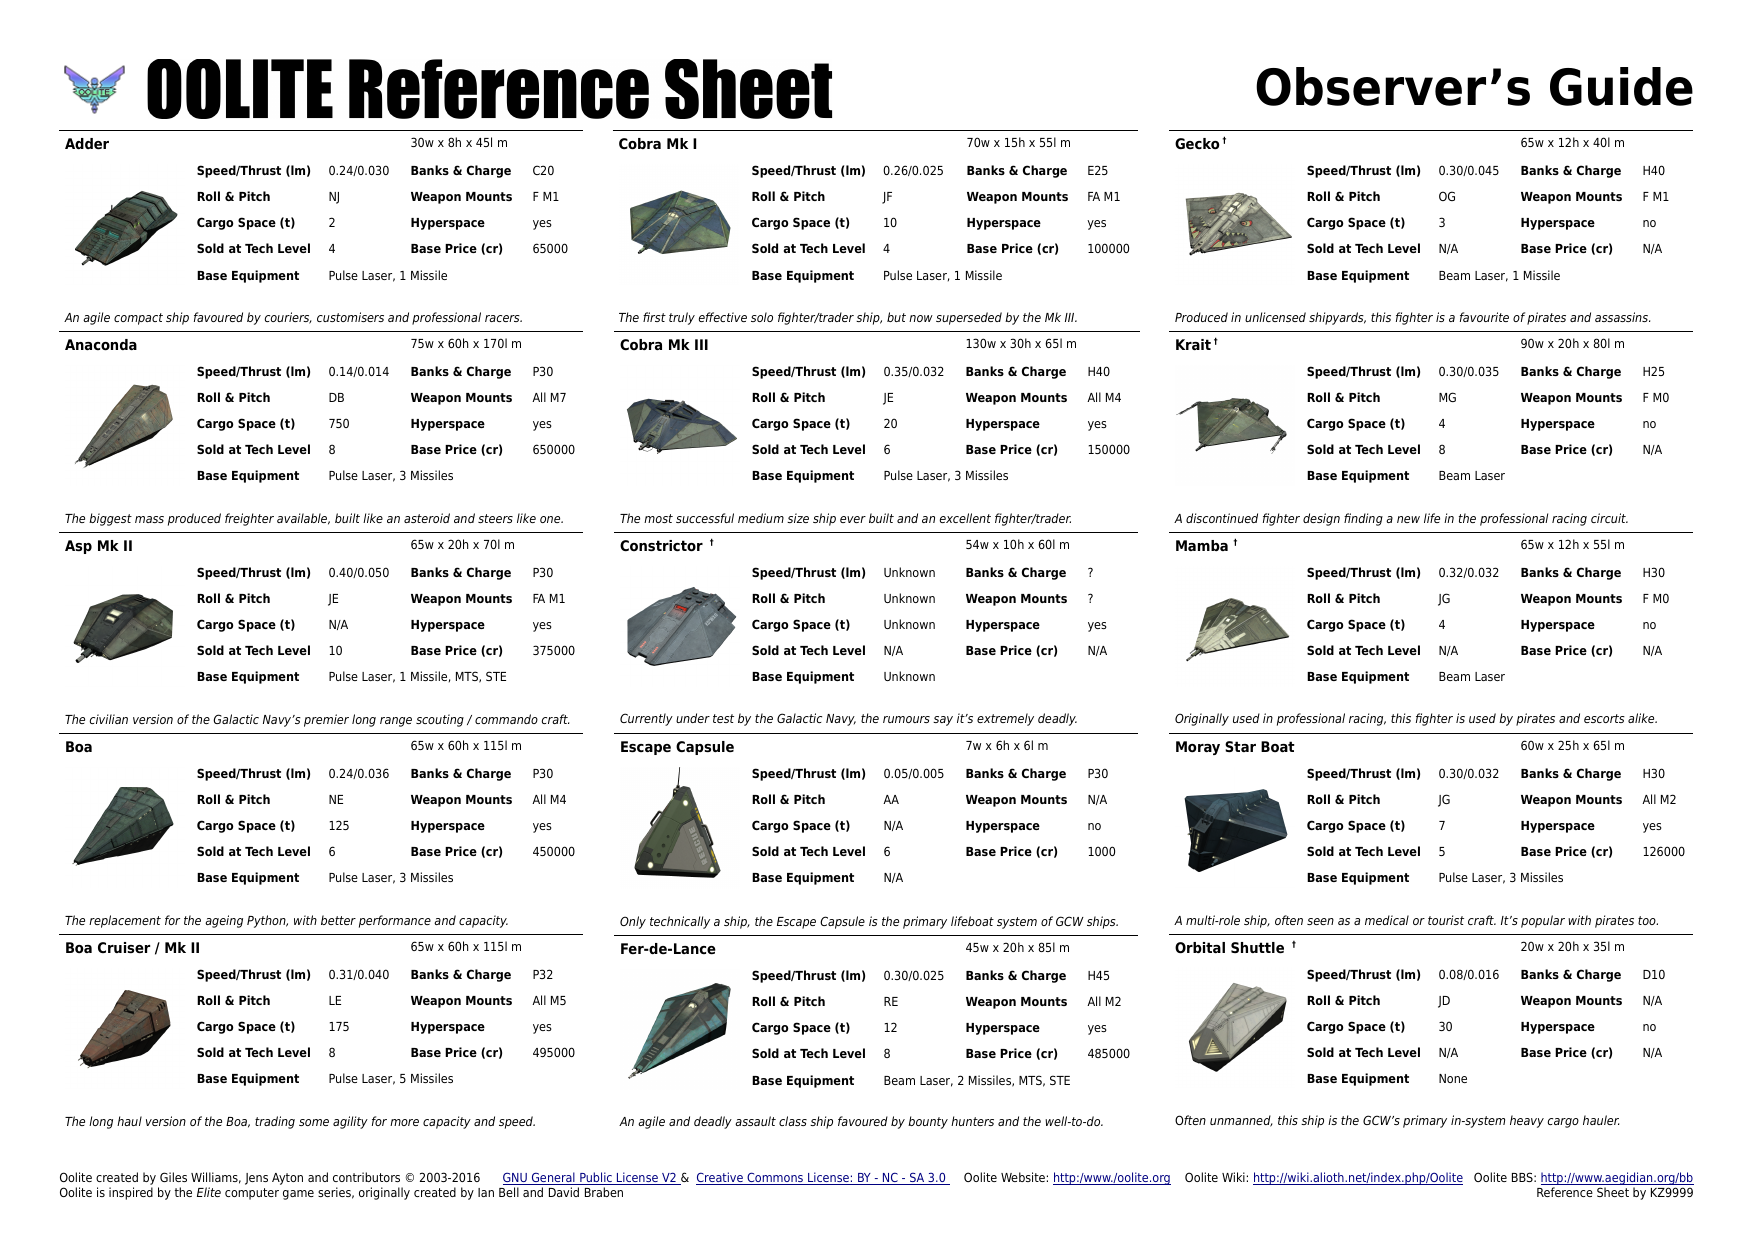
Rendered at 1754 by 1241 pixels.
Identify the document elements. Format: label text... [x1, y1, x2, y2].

table_cell All M7 [526, 385, 583, 411]
table_cell N/A [1636, 988, 1693, 1014]
table_header 54w x 10h x 60l m [960, 533, 1138, 560]
table_cell Originally used in professional racing, this fighter is used by pirates and escorts alike. [1169, 707, 1693, 733]
table_cell N/A [1636, 639, 1693, 664]
table_cell Weapon Mounts [1515, 586, 1636, 612]
table_cell An agile and deadly assault class ship favoured by bounty hunters and the well-to-do. [614, 1110, 1138, 1136]
table_cell 450000 [526, 840, 583, 866]
table_cell Cargo Space (t) [746, 411, 877, 437]
table_cell Roll & Pitch [1301, 185, 1432, 211]
table_cell Hyperspace [960, 813, 1081, 839]
table_cell ? [1081, 586, 1138, 612]
table_cell The long haul version of the Boa, trading some agility for more capacity and speed. [59, 1109, 583, 1135]
table_cell N/A [1433, 1040, 1514, 1066]
table_cell P30 [1081, 761, 1138, 787]
table_cell Banks & Charge [405, 560, 526, 586]
table_cell Sold at Tech Level [746, 237, 877, 263]
table_cell Sold at Tech Level [1301, 237, 1432, 263]
table_cell yes [1081, 1016, 1138, 1042]
table_cell Roll & Pitch [746, 185, 877, 211]
table_header Cobra Mk I [613, 131, 961, 158]
table_cell The first truly effective solo fighter/trader ship, but now superseded by the Mk III. [613, 305, 1138, 331]
table_cell Base Price (cr) [405, 840, 526, 866]
table_cell Banks & Charge [960, 560, 1081, 586]
table_cell Roll & Pitch [1301, 988, 1432, 1014]
table_cell [1169, 962, 1301, 1108]
table_cell 650000 [526, 438, 583, 463]
table_header Escape Capsule [614, 734, 959, 761]
table_cell JE [878, 385, 959, 411]
table_cell Produced in unlicensed shipyards, this fighter is a favourite of pirates and assassins. [1169, 305, 1693, 331]
table_cell Base Price (cr) [960, 639, 1081, 664]
table_header 45w x 20h x 85l m [960, 936, 1138, 963]
table_cell 65000 [526, 237, 583, 263]
table_cell Often unmanned, this ship is the GCW’s primary in-system heavy cargo hauler. [1169, 1108, 1693, 1134]
table_cell Weapon Mounts [960, 787, 1081, 813]
table_cell AA [878, 787, 959, 813]
table_cell Hyperspace [1515, 411, 1636, 437]
table_cell Base Equipment [191, 464, 322, 506]
table_header Constrictor † [614, 533, 959, 560]
table_header 65w x 20h x 70l m [405, 533, 583, 560]
table_cell JG [1433, 787, 1514, 813]
table_cell Pulse Laser, 3 Missiles [323, 866, 583, 908]
table_cell 0.35/0.032 [878, 359, 959, 385]
table_cell N/A [1636, 1040, 1693, 1066]
table_cell Banks & Charge [405, 359, 526, 385]
table_cell 4 [877, 237, 961, 263]
table_header Moray Star Boat [1169, 734, 1514, 761]
table_cell yes [526, 814, 583, 839]
table_cell 8 [323, 438, 404, 463]
table_cell Speed/Thrust (lm) [1301, 159, 1432, 184]
table_cell 4 [1433, 411, 1514, 437]
table_cell Weapon Mounts [405, 788, 526, 813]
table_cell Base Price (cr) [1515, 639, 1636, 664]
table_cell H30 [1636, 560, 1693, 586]
table_cell [59, 963, 191, 1088]
table_cell yes [1636, 813, 1693, 839]
table_cell [59, 560, 191, 707]
table_cell [59, 761, 191, 887]
table_cell Weapon Mounts [405, 989, 526, 1014]
picture [1174, 967, 1295, 1088]
table_cell Sold at Tech Level [746, 438, 877, 463]
table_cell Sold at Tech Level [191, 840, 322, 866]
table_cell P30 [526, 560, 583, 586]
table_cell Speed/Thrust (lm) [746, 359, 877, 385]
table_cell [1169, 285, 1301, 305]
table_cell JD [1433, 988, 1514, 1014]
table_cell Banks & Charge [960, 359, 1081, 385]
table_cell Base Equipment [746, 865, 877, 909]
table_cell Hyperspace [405, 814, 526, 839]
table_cell Speed/Thrust (lm) [746, 761, 877, 787]
table_header 30w x 8h x 45l m [405, 131, 583, 158]
table_cell RE [878, 990, 959, 1016]
table_cell Cargo Space (t) [1301, 211, 1432, 237]
table_cell Weapon Mounts [960, 990, 1081, 1016]
picture [64, 164, 186, 285]
table_cell Banks & Charge [960, 964, 1081, 989]
table_cell Base Equipment [1301, 865, 1432, 908]
table_cell Weapon Mounts [960, 586, 1081, 612]
table_cell Cargo Space (t) [746, 613, 877, 638]
table_cell H40 [1636, 159, 1693, 184]
table_cell Sold at Tech Level [191, 639, 322, 664]
table_cell Hyperspace [1515, 211, 1636, 237]
table_cell Pulse Laser, 5 Missiles [323, 1067, 583, 1109]
table_cell 100000 [1081, 237, 1138, 263]
table_cell Cargo Space (t) [191, 411, 322, 437]
table_cell All M2 [1636, 787, 1693, 813]
table_cell Base Equipment [1301, 665, 1432, 707]
picture [61, 56, 128, 122]
table_cell N/A [1081, 639, 1138, 664]
table_cell A multi-role ship, often seen as a medical or tourist craft. It’s popular with pirates too. [1169, 908, 1693, 934]
table_cell Hyperspace [1515, 813, 1636, 839]
table_cell Roll & Pitch [746, 787, 877, 813]
table_cell [614, 761, 746, 909]
table_cell N/A [1636, 438, 1693, 463]
table_header 7w x 6h x 6l m [960, 734, 1138, 761]
table_cell [1169, 159, 1301, 284]
table_cell Base Price (cr) [1515, 438, 1636, 463]
table_cell MG [1433, 385, 1514, 411]
table_cell yes [526, 1015, 583, 1041]
table_cell Banks & Charge [405, 159, 526, 184]
table_cell All M4 [526, 788, 583, 813]
table_header Cobra Mk III [614, 332, 959, 359]
table_cell 0.05/0.005 [878, 761, 959, 787]
table_header Adder [59, 131, 404, 158]
table_cell Speed/Thrust (lm) [1301, 962, 1432, 988]
table_header 130w x 30h x 65l m [960, 332, 1140, 359]
table_cell Sold at Tech Level [746, 839, 877, 865]
picture [1174, 365, 1295, 486]
table_cell Banks & Charge [1515, 560, 1636, 586]
table_cell Roll & Pitch [746, 385, 877, 411]
table_cell Base Equipment [746, 1068, 877, 1109]
table_cell 10 [323, 639, 404, 664]
table_cell 6 [323, 840, 404, 866]
table_cell 125 [323, 814, 404, 839]
table_cell Base Price (cr) [1515, 237, 1636, 263]
table_cell Weapon Mounts [405, 185, 526, 211]
table_cell The civilian version of the Galactic Navy’s premier long range scouting / commando craft. [59, 707, 583, 733]
table_cell Roll & Pitch [191, 989, 322, 1014]
table_cell Cargo Space (t) [191, 1015, 322, 1041]
table_cell [1169, 560, 1301, 707]
table_cell Banks & Charge [1515, 159, 1636, 184]
table_cell Hyperspace [405, 411, 526, 437]
table_cell yes [1081, 411, 1140, 437]
table_cell 3 [1433, 211, 1514, 237]
table_cell Speed/Thrust (lm) [746, 159, 877, 184]
table_cell Base Equipment [191, 1067, 322, 1109]
table_cell yes [1081, 211, 1138, 237]
table_cell JE [323, 586, 404, 612]
picture [64, 566, 186, 687]
table_cell Unknown [878, 586, 959, 612]
table_cell P30 [526, 359, 583, 385]
picture [64, 968, 186, 1089]
table_cell Base Price (cr) [405, 639, 526, 664]
table_cell Hyperspace [1515, 613, 1636, 638]
table_cell NE [323, 788, 404, 813]
table_header Boa Cruiser / Mk II [59, 935, 404, 962]
table_cell Base Equipment [746, 263, 877, 305]
table_cell Pulse Laser, 1 Missile [323, 263, 583, 305]
table_cell Weapon Mounts [405, 385, 526, 411]
table_cell All M2 [1081, 990, 1138, 1016]
table_header 60w x 25h x 65l m [1515, 734, 1693, 761]
table_cell P32 [526, 963, 583, 988]
table_cell yes [526, 613, 583, 638]
table_cell Currently under test by the Galactic Navy, the rumours say it’s extremely deadly. [614, 707, 1138, 733]
table_cell 0.30/0.032 [1433, 761, 1514, 787]
table_header 65w x 60h x 115l m [405, 734, 583, 761]
table_cell [614, 964, 746, 1109]
table_cell Weapon Mounts [1515, 385, 1636, 411]
table_cell 6 [878, 438, 959, 463]
picture [619, 767, 740, 889]
table_cell Hyperspace [960, 1016, 1081, 1042]
table_cell Pulse Laser, 3 Missiles [323, 464, 583, 506]
table_cell H40 [1081, 359, 1140, 385]
table_cell H25 [1636, 359, 1693, 385]
table_cell 0.31/0.040 [323, 963, 404, 988]
table_cell Pulse Laser, 1 Missile [877, 263, 1138, 305]
table_cell Roll & Pitch [746, 586, 877, 612]
table_cell Base Equipment [1301, 1066, 1432, 1108]
table_cell Speed/Thrust (lm) [191, 560, 322, 586]
table_cell 750 [323, 411, 404, 437]
picture [619, 164, 740, 285]
table_cell 0.26/0.025 [877, 159, 961, 184]
table_cell no [1081, 813, 1138, 839]
table_header 65w x 12h x 40l m [1515, 131, 1693, 158]
table_cell Unknown [878, 665, 1138, 707]
table_header Krait † [1169, 332, 1514, 359]
table_cell F M0 [1636, 586, 1693, 612]
table_cell LE [323, 989, 404, 1014]
table_header 90w x 20h x 80l m [1515, 332, 1693, 359]
table_cell 0.40/0.050 [323, 560, 404, 586]
table_cell Base Price (cr) [1515, 1040, 1636, 1066]
table_cell Roll & Pitch [191, 586, 322, 612]
table_cell [614, 359, 746, 506]
table_cell 495000 [526, 1041, 583, 1067]
table_cell Sold at Tech Level [191, 237, 322, 263]
table_cell Banks & Charge [1515, 359, 1636, 385]
table_cell [59, 285, 191, 305]
table_cell Base Equipment [746, 665, 877, 707]
table_cell Sold at Tech Level [1301, 839, 1432, 865]
table_cell Banks & Charge [1515, 962, 1636, 988]
table_cell E25 [1081, 159, 1138, 184]
table_cell JF [877, 185, 961, 211]
table_cell P30 [526, 761, 583, 787]
table_cell Speed/Thrust (lm) [1301, 761, 1432, 787]
table_cell All M5 [526, 989, 583, 1014]
table_cell N/A [1433, 639, 1514, 664]
table_cell Beam Laser [1433, 665, 1693, 707]
table_cell 6 [878, 839, 959, 865]
table_cell NJ [323, 185, 404, 211]
table_cell Banks & Charge [405, 963, 526, 988]
table_cell Cargo Space (t) [1301, 813, 1432, 839]
table_cell Speed/Thrust (lm) [191, 761, 322, 787]
table_cell OG [1433, 185, 1514, 211]
table_header Mamba † [1169, 533, 1514, 560]
table_cell Cargo Space (t) [191, 814, 322, 839]
table_cell Hyperspace [405, 211, 526, 237]
picture [619, 365, 740, 486]
table_cell Cargo Space (t) [746, 813, 877, 839]
table_cell Unknown [878, 613, 959, 638]
table_cell H45 [1081, 964, 1138, 989]
table_cell H30 [1636, 761, 1693, 787]
table_cell N/A [323, 613, 404, 638]
table_cell 20 [878, 411, 959, 437]
table_cell Speed/Thrust (lm) [746, 560, 877, 586]
table_cell yes [526, 211, 583, 237]
table_cell [614, 560, 746, 707]
table_cell 4 [1433, 613, 1514, 638]
picture [1174, 566, 1295, 687]
table_cell Speed/Thrust (lm) [1301, 560, 1432, 586]
table_cell no [1636, 613, 1693, 638]
table_cell An agile compact ship favoured by couriers, customisers and professional racers. [59, 305, 583, 331]
table_cell Speed/Thrust (lm) [191, 963, 322, 988]
table_cell Sold at Tech Level [191, 1041, 322, 1067]
table_cell N/A [1433, 237, 1514, 263]
table_cell The most successful medium size ship ever built and an excellent fighter/trader. [614, 506, 1140, 532]
table_cell Roll & Pitch [1301, 787, 1432, 813]
table_cell Roll & Pitch [1301, 586, 1432, 612]
table_cell Cargo Space (t) [746, 211, 877, 237]
table_cell The replacement for the ageing Python, with better performance and capacity. [59, 908, 583, 934]
table_cell Hyperspace [960, 613, 1081, 638]
table_cell Cargo Space (t) [746, 1016, 877, 1042]
table_cell Cargo Space (t) [191, 211, 322, 237]
table_cell ? [1081, 560, 1138, 586]
table_cell Speed/Thrust (lm) [746, 964, 877, 989]
table_cell 0.30/0.035 [1433, 359, 1514, 385]
table_cell yes [526, 411, 583, 437]
table_cell Roll & Pitch [1301, 385, 1432, 411]
table_cell Hyperspace [961, 211, 1081, 237]
table_cell 150000 [1081, 438, 1140, 463]
table_cell DB [323, 385, 404, 411]
table_cell Base Price (cr) [1515, 839, 1636, 865]
table_cell Beam Laser [1433, 464, 1693, 506]
table_cell N/A [878, 639, 959, 664]
table_cell N/A [1636, 237, 1693, 263]
table_cell Banks & Charge [1515, 761, 1636, 787]
table_cell [1169, 359, 1301, 506]
table_header Orbital Shuttle † [1169, 935, 1514, 962]
table_cell Cargo Space (t) [1301, 613, 1432, 638]
table_cell 12 [878, 1016, 959, 1042]
table_cell Base Equipment [1301, 263, 1432, 305]
table_cell Base Price (cr) [960, 839, 1081, 865]
table_cell 10 [877, 211, 961, 237]
table_cell Roll & Pitch [191, 385, 322, 411]
table_cell [1169, 761, 1301, 908]
table_cell Pulse Laser, 3 Missiles [878, 464, 1140, 506]
table_cell [613, 159, 746, 284]
table_cell N/A [878, 813, 959, 839]
table_cell JG [1433, 586, 1514, 612]
picture [1174, 164, 1295, 285]
table_cell Pulse Laser, 3 Missiles [1433, 865, 1693, 908]
table_cell C20 [526, 159, 583, 184]
table_cell 0.24/0.030 [323, 159, 404, 184]
table_header Boa [59, 734, 404, 761]
table_cell 30 [1433, 1014, 1514, 1040]
table_cell Weapon Mounts [960, 385, 1081, 411]
table_header 75w x 60h x 170l m [405, 332, 583, 359]
picture [64, 365, 186, 486]
table_cell F M0 [1636, 385, 1693, 411]
table_header Anaconda [59, 332, 404, 359]
picture [64, 767, 186, 888]
table_header 65w x 60h x 115l m [405, 935, 583, 962]
table_cell Base Equipment [191, 665, 322, 707]
table_cell Weapon Mounts [1515, 787, 1636, 813]
table_cell no [1636, 411, 1693, 437]
table_cell The biggest mass produced freighter available, built like an asteroid and steers like one. [59, 506, 583, 532]
table_cell [59, 359, 191, 506]
table_cell Base Price (cr) [405, 438, 526, 463]
table_header Gecko † [1169, 131, 1514, 158]
table_cell Sold at Tech Level [1301, 639, 1432, 664]
table_cell Base Equipment [191, 263, 322, 305]
table_header 20w x 20h x 35l m [1515, 935, 1693, 962]
table_cell 0.24/0.036 [323, 761, 404, 787]
table_cell Sold at Tech Level [746, 639, 877, 664]
table_cell A discontinued fighter design finding a new life in the professional racing circuit. [1169, 506, 1693, 532]
table_cell Base Equipment [746, 464, 877, 506]
table_cell Base Price (cr) [960, 1042, 1081, 1068]
table_cell Beam Laser, 2 Missiles, MTS, STE [878, 1068, 1138, 1109]
table_cell 0.32/0.032 [1433, 560, 1514, 586]
table_cell Speed/Thrust (lm) [1301, 359, 1432, 385]
table_cell Pulse Laser, 1 Missile, MTS, STE [323, 665, 583, 707]
table_cell Hyperspace [405, 1015, 526, 1041]
table_header Fer-de-Lance [614, 936, 959, 963]
table_cell Roll & Pitch [191, 788, 322, 813]
table_cell N/A [1081, 787, 1138, 813]
table_cell Cargo Space (t) [1301, 411, 1432, 437]
picture [147, 59, 833, 119]
table_cell Weapon Mounts [405, 586, 526, 612]
table_cell Base Equipment [1301, 464, 1432, 506]
table_cell 8 [878, 1042, 959, 1068]
table_cell [59, 159, 191, 284]
table_cell None [1433, 1066, 1693, 1108]
table_cell Speed/Thrust (lm) [191, 359, 322, 385]
table_cell Roll & Pitch [191, 185, 322, 211]
table_cell 4 [323, 237, 404, 263]
table_cell Cargo Space (t) [1301, 1014, 1432, 1040]
table_cell All M4 [1081, 385, 1140, 411]
picture [619, 969, 740, 1090]
table_cell Roll & Pitch [746, 990, 877, 1016]
table_cell 2 [323, 211, 404, 237]
table_cell 126000 [1636, 839, 1693, 865]
table_cell [59, 1089, 191, 1109]
table_cell 8 [1433, 438, 1514, 463]
picture [1174, 767, 1295, 888]
table_cell Weapon Mounts [1515, 988, 1636, 1014]
table_cell Speed/Thrust (lm) [191, 159, 322, 184]
table_header 65w x 12h x 55l m [1515, 533, 1693, 560]
table_cell Banks & Charge [960, 761, 1081, 787]
table_header 70w x 15h x 55l m [961, 131, 1138, 158]
table_cell Beam Laser, 1 Missile [1433, 263, 1693, 305]
table_cell [59, 888, 191, 908]
table_cell Sold at Tech Level [1301, 438, 1432, 463]
table_cell D10 [1636, 962, 1693, 988]
table_header Asp Mk II [59, 533, 404, 560]
table_cell 0.14/0.014 [323, 359, 404, 385]
table_cell no [1636, 211, 1693, 237]
table_cell Banks & Charge [405, 761, 526, 787]
table_cell no [1636, 1014, 1693, 1040]
table_cell Sold at Tech Level [191, 438, 322, 463]
table_cell 175 [323, 1015, 404, 1041]
table_cell Only technically a ship, the Escape Capsule is the primary lifeboat system of GCW ships. [614, 909, 1138, 935]
table_cell 0.30/0.045 [1433, 159, 1514, 184]
table_cell Hyperspace [1515, 1014, 1636, 1040]
table_cell F M1 [526, 185, 583, 211]
table_cell 0.30/0.025 [878, 964, 959, 989]
table_cell 375000 [526, 639, 583, 664]
table_cell F M1 [1636, 185, 1693, 211]
table_cell 1000 [1081, 839, 1138, 865]
table_cell Weapon Mounts [1515, 185, 1636, 211]
table_cell 5 [1433, 839, 1514, 865]
table_cell FA M1 [1081, 185, 1138, 211]
table_cell 485000 [1081, 1042, 1138, 1068]
table_cell [613, 285, 746, 305]
table_cell Base Price (cr) [405, 237, 526, 263]
table_cell 0.08/0.016 [1433, 962, 1514, 988]
table_cell yes [1081, 613, 1138, 638]
table_cell 8 [323, 1041, 404, 1067]
table_cell Base Equipment [191, 866, 322, 908]
table_cell N/A [878, 865, 1138, 909]
table_cell Hyperspace [405, 613, 526, 638]
table_cell Base Price (cr) [405, 1041, 526, 1067]
table_cell Base Price (cr) [961, 237, 1081, 263]
table_cell Cargo Space (t) [191, 613, 322, 638]
table_cell 7 [1433, 813, 1514, 839]
table_cell Weapon Mounts [961, 185, 1081, 211]
table_cell Hyperspace [960, 411, 1081, 437]
table_cell Sold at Tech Level [1301, 1040, 1432, 1066]
table_cell FA M1 [526, 586, 583, 612]
picture [619, 566, 740, 687]
table_cell Sold at Tech Level [746, 1042, 877, 1068]
table_cell Unknown [878, 560, 959, 586]
table_cell Banks & Charge [961, 159, 1081, 184]
table_cell Base Price (cr) [960, 438, 1081, 463]
